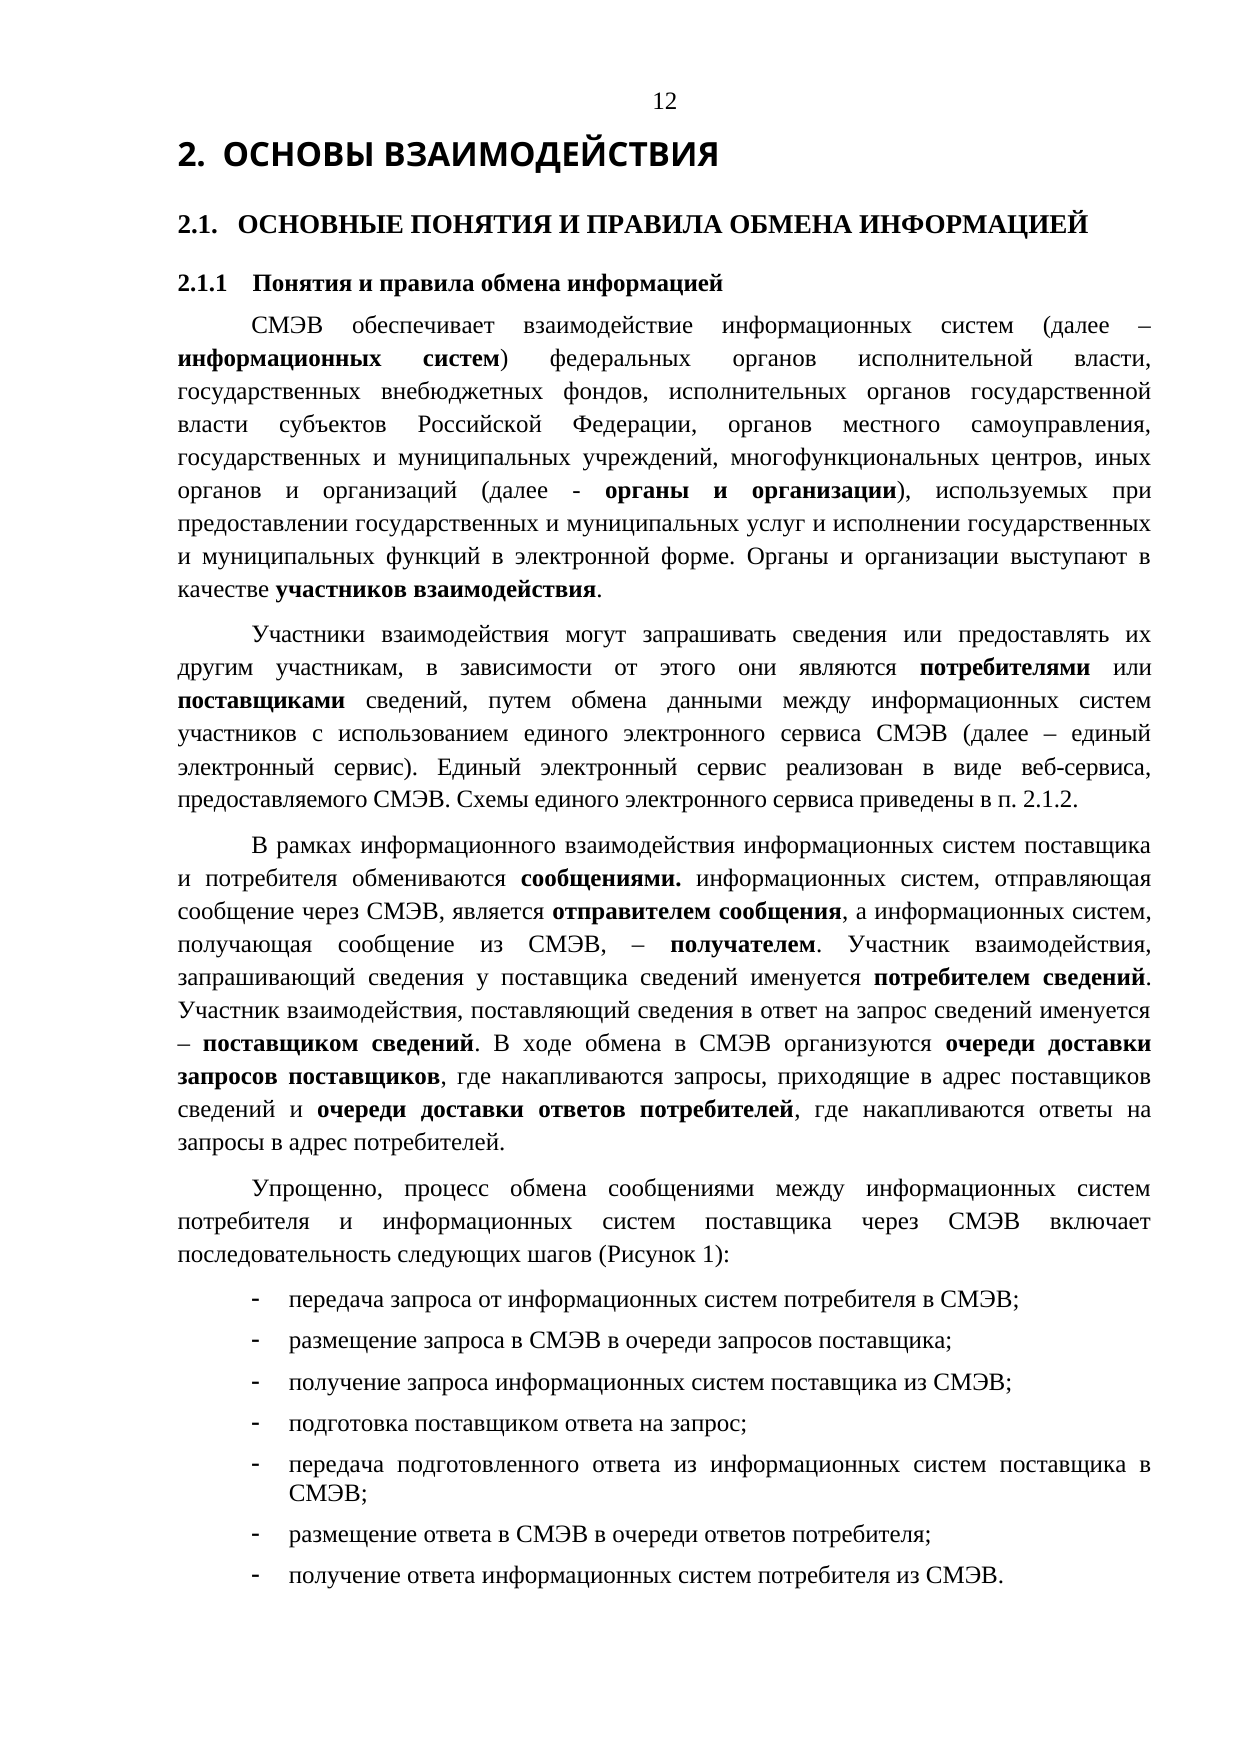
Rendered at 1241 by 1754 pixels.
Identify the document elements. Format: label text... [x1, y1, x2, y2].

list получение ответа информационных систем потребителя из СМЭВ. [251, 1561, 1152, 1589]
list подготовка поставщиком ответа на запрос; [251, 1408, 1152, 1437]
text Упрощенно, процесс обмена сообщениями между информационных систем потребителя и информационных систем поставщика через СМЭВ включает последовательность следующих шагов (Рисунок 1): [177, 1173, 1152, 1268]
list размещение ответа в СМЭВ в очереди ответов потребителя; [251, 1519, 1152, 1548]
text Участники взаимодействия могут запрашивать сведения или предоставлять их другим участникам, в зависимости от этого они являются потребителями или поставщиками сведений, путем обмена данными между информационных систем участников с использованием единого электронного сервиса СМЭВ (далее – единый электронный сервис). Единый электронный сервис реализован в виде веб-сервиса, предоставляемого СМЭВ. Схемы единого электронного сервиса приведены в п. 2.1.2. [177, 619, 1152, 813]
list получение запроса информационных систем поставщика из СМЭВ; [251, 1367, 1152, 1396]
subtitle Основы взаимодействия [177, 131, 1152, 176]
list передача запроса от информационных систем потребителя в СМЭВ; [251, 1284, 1152, 1313]
text СМЭВ обеспечивает взаимодействие информационных систем (далее – информационных систем) федеральных органов исполнительной власти, государственных внебюджетных фондов, исполнительных органов государственной власти субъектов Российской Федерации, органов местного самоуправления, государственных и муниципальных учреждений, многофункциональных центров, иных органов и организаций (далее - органы и организации), используемых при предоставлении государственных и муниципальных услуг и исполнении государственных и муниципальных функций в электронной форме. Органы и организации выступают в качестве участников взаимодействия. [177, 310, 1152, 603]
list передача подготовленного ответа из информационных систем поставщика в СМЭВ; [251, 1449, 1152, 1507]
subtitle Основные понятия и правила обмена информацией [177, 208, 1152, 239]
text В рамках информационного взаимодействия информационных систем поставщика и потребителя обмениваются сообщениями. информационных систем, отправляющая сообщение через СМЭВ, является отправителем сообщения, а информационных систем, получающая сообщение из СМЭВ, – получателем. Участник взаимодействия, запрашивающий сведения у поставщика сведений именуется потребителем сведений. Участник взаимодействия, поставляющий сведения в ответ на запрос сведений именуется – поставщиком сведений. В ходе обмена в СМЭВ организуются очереди доставки запросов поставщиков, где накапливаются запросы, приходящие в адрес поставщиков сведений и очереди доставки ответов потребителей, где накапливаются ответы на запросы в адрес потребителей. [177, 830, 1152, 1156]
subtitle Понятия и правила обмена информацией [177, 268, 1152, 297]
list размещение запроса в СМЭВ в очереди запросов поставщика; [251, 1326, 1152, 1354]
